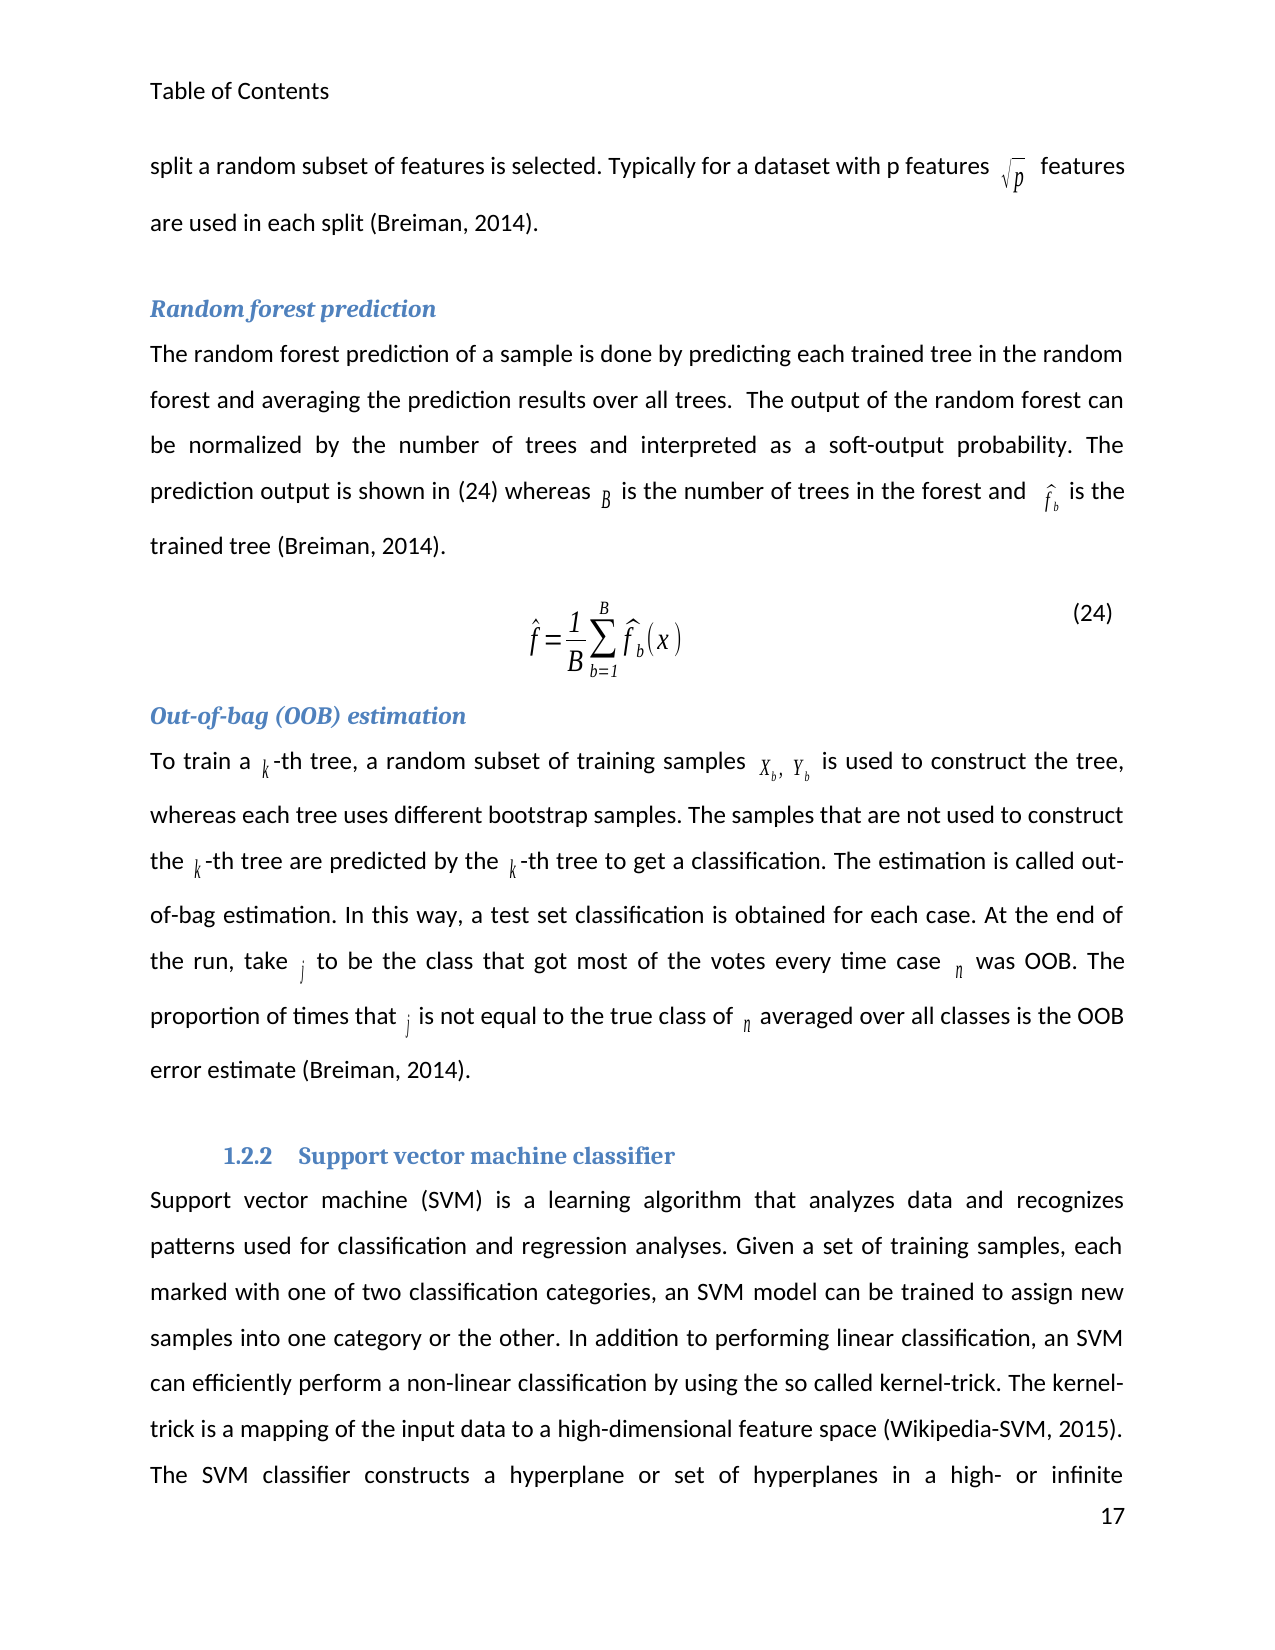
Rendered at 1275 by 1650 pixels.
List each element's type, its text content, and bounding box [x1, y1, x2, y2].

subtitle Support vector machine classifier [224, 1142, 1125, 1170]
table_header (24) [1061, 597, 1147, 681]
text Support vector machine (SVM) is a learning algorithm that analyzes data and recognizes patterns used for classification and regression analyses. Given a set of training samples, each marked with one of two classification categories, an SVM model can be trained to assign new samples into one category or the other. In addition to performing linear classification, an SVM can efficiently perform a non-linear classification by using the so called kernel-trick. The kernel-trick is a mapping of the input data to a high-dimensional feature space (Wikipedia-SVM, 2015). The SVM classifier constructs a hyperplane or set of hyperplanes in a high- or infinite [150, 1185, 1125, 1489]
table_header [150, 597, 1061, 681]
subtitle Out-of-bag (OOB) estimation [150, 702, 1125, 731]
subtitle Random forest prediction [150, 295, 1125, 324]
text The random forest prediction of a sample is done by predicting each trained tree in the random forest and averaging the prediction results over all trees. The output of the random forest can be normalized by the number of trees and interpreted as a soft-output probability. The prediction output is shown in (24) whereas is the number of trees in the forest and is the trained tree (Breiman, 2014). [150, 338, 1125, 561]
text Given a training set with response, bagging repeatedly selects bootstrap samples of the training set and fits trees to the samples. For each tree in the random forest classifier, training subsets (bootstrap samples) from the training set are randomly selected and train the bagging trees on and. The optimal number of trees in the random forest depends on the size and structure of the data. In general a few hundred to several thousand trees are used whereas the generalization error for forests converges to a limit as the number of trees becomes large (Cutler, 2014). In random forests at each candidate split a random subset of features is selected. Typically for a dataset with p features features are used in each split (Breiman, 2014). [150, 150, 1125, 238]
text To train a -th tree, a random subset of training samples is used to construct the tree, whereas each tree uses different bootstrap samples. The samples that are not used to construct the -th tree are predicted by the -th tree to get a classification. The estimation is called out-of-bag estimation. In this way, a test set classification is obtained for each case. At the end of the run, take to be the class that got most of the votes every time case was OOB. The proportion of times that is not equal to the true class of averaged over all classes is the OOB error estimate (Breiman, 2014). [150, 745, 1125, 1085]
